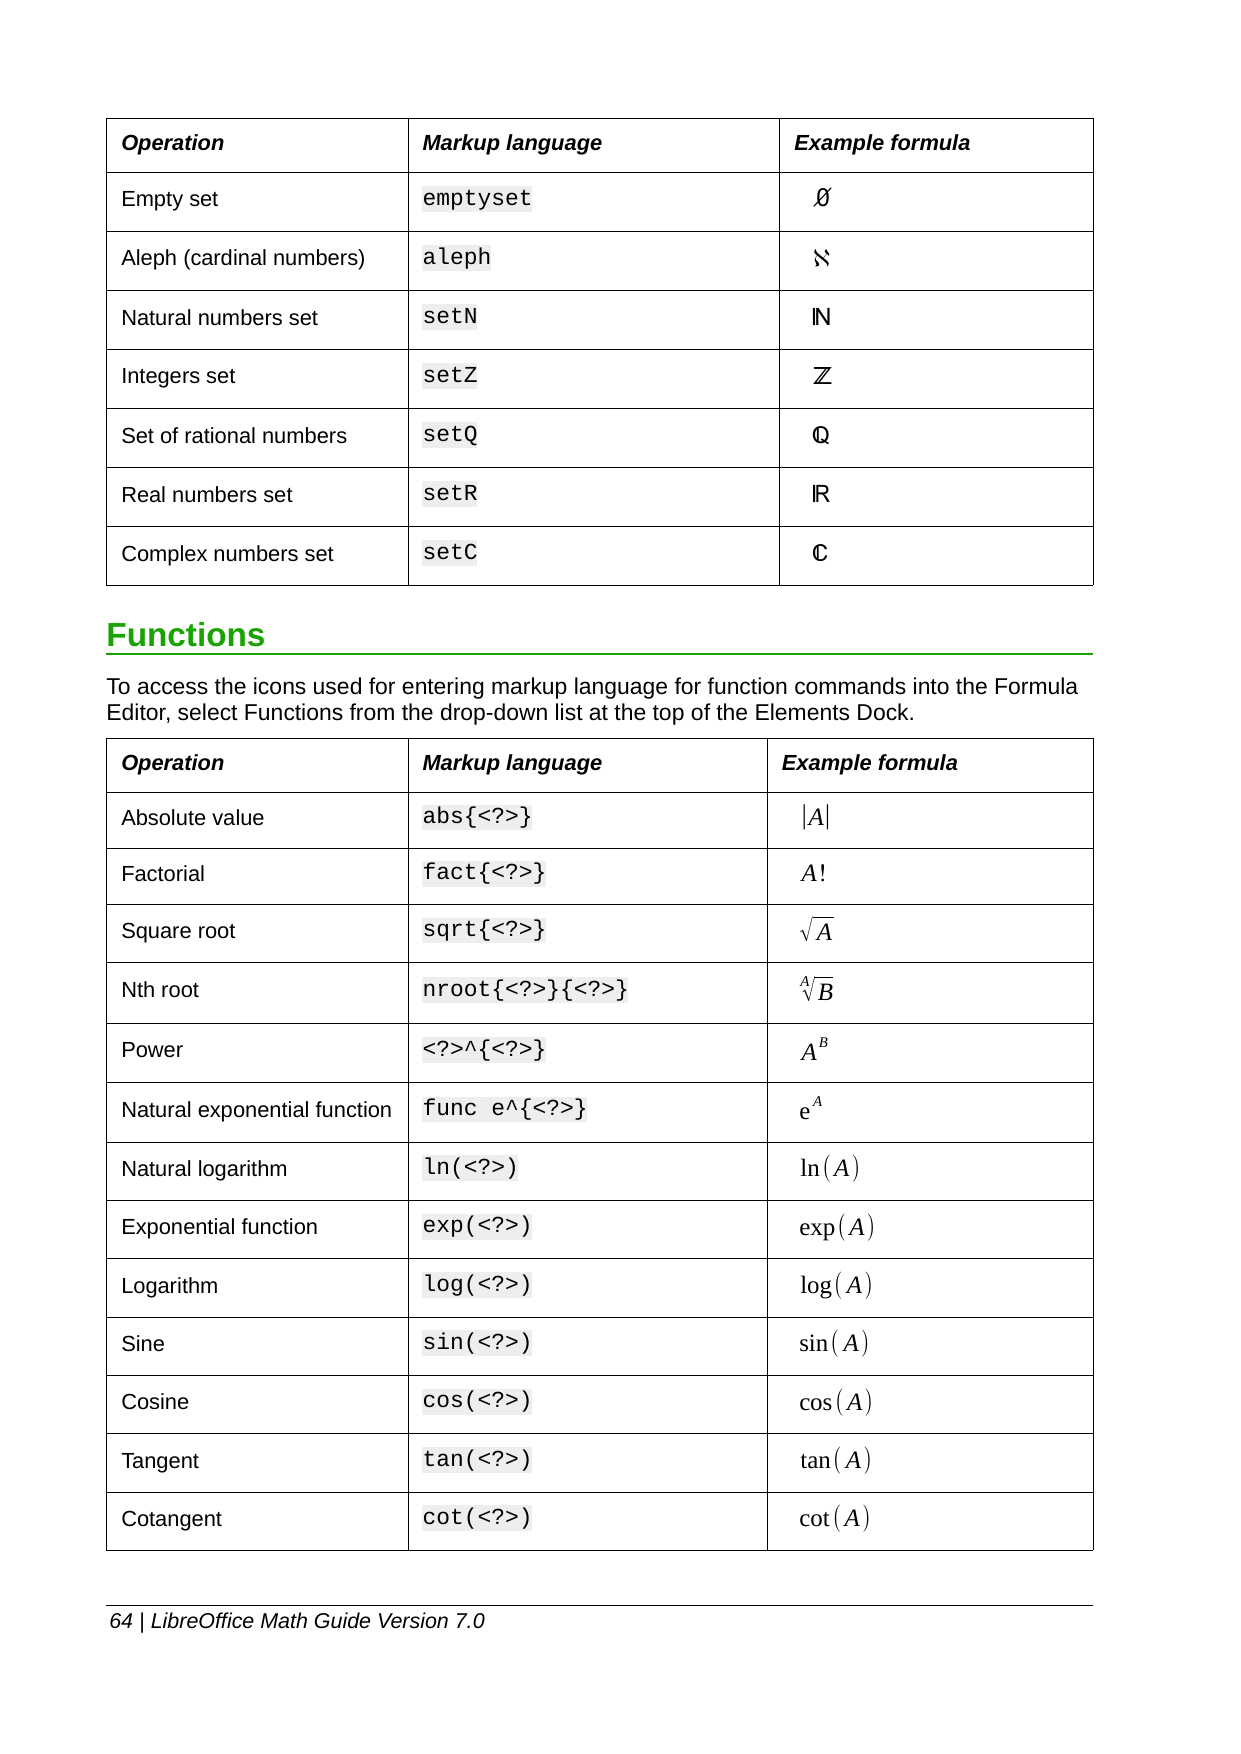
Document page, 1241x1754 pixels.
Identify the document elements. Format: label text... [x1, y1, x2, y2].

table_cell cot(<?>) [409, 1493, 767, 1550]
table_cell [768, 1493, 1093, 1550]
table_cell [780, 527, 1093, 585]
table_cell [768, 1024, 1093, 1082]
table_cell setQ [409, 409, 779, 467]
table_cell setN [409, 291, 779, 349]
table_cell [780, 468, 1093, 526]
table_cell [780, 350, 1093, 408]
table_cell setC [409, 527, 779, 585]
table_cell Logarithm [107, 1259, 408, 1317]
table_cell [780, 291, 1093, 349]
table_cell Set of rational numbers [107, 409, 408, 467]
table_cell Cotangent [107, 1493, 408, 1550]
table_cell nroot{<?>}{<?>} [409, 963, 767, 1023]
table_cell Nth root [107, 963, 408, 1023]
table_cell Cosine [107, 1376, 408, 1433]
table_cell sqrt{<?>} [409, 905, 767, 962]
table_cell Real numbers set [107, 468, 408, 526]
table_cell ln(<?>) [409, 1143, 767, 1200]
table_cell cos(<?>) [409, 1376, 767, 1433]
table_cell [768, 1376, 1093, 1433]
table_cell [780, 232, 1093, 290]
table_cell func e^{<?>} [409, 1083, 767, 1142]
table_cell [780, 409, 1093, 467]
table_cell [780, 173, 1093, 231]
table_cell [768, 1318, 1093, 1375]
table_cell Exponential function [107, 1201, 408, 1258]
table_cell sin(<?>) [409, 1318, 767, 1375]
table_cell <?>^{<?>} [409, 1024, 767, 1082]
table_cell emptyset [409, 173, 779, 231]
table_header Operation [107, 739, 408, 792]
table_header Markup language [409, 739, 767, 792]
table_cell setZ [409, 350, 779, 408]
table_cell log(<?>) [409, 1259, 767, 1317]
table_cell [768, 1083, 1093, 1142]
table_cell Natural numbers set [107, 291, 408, 349]
table_cell Sine [107, 1318, 408, 1375]
table_cell Square root [107, 905, 408, 962]
table_cell tan(<?>) [409, 1434, 767, 1492]
table_cell aleph [409, 232, 779, 290]
table_cell [768, 963, 1093, 1023]
table_cell [768, 1143, 1093, 1200]
table_cell [768, 1434, 1093, 1492]
table_cell setR [409, 468, 779, 526]
table_cell [768, 1259, 1093, 1317]
table_cell [768, 849, 1093, 904]
table_cell [768, 793, 1093, 848]
table_cell Integers set [107, 350, 408, 408]
table_cell fact{<?>} [409, 849, 767, 904]
table_cell Natural logarithm [107, 1143, 408, 1200]
table_cell Natural exponential function [107, 1083, 408, 1142]
table_header Example formula [780, 119, 1093, 172]
table_cell exp(<?>) [409, 1201, 767, 1258]
table_cell Aleph (cardinal numbers) [107, 232, 408, 290]
table_cell [768, 1201, 1093, 1258]
table_cell Factorial [107, 849, 408, 904]
table_cell Empty set [107, 173, 408, 231]
table_cell [768, 905, 1093, 962]
table_cell Tangent [107, 1434, 408, 1492]
table_cell abs{<?>} [409, 793, 767, 848]
table_header Example formula [768, 739, 1093, 792]
table_header Markup language [409, 119, 779, 172]
table_cell Power [107, 1024, 408, 1082]
text To access the icons used for entering markup language for function commands into the Formula Editor, select Functions from the drop-down list at the top of the Elements Dock. [106, 673, 1093, 726]
subtitle Functions [106, 615, 1093, 653]
table_cell Complex numbers set [107, 527, 408, 585]
table_header Operation [107, 119, 408, 172]
table_cell Absolute value [107, 793, 408, 848]
